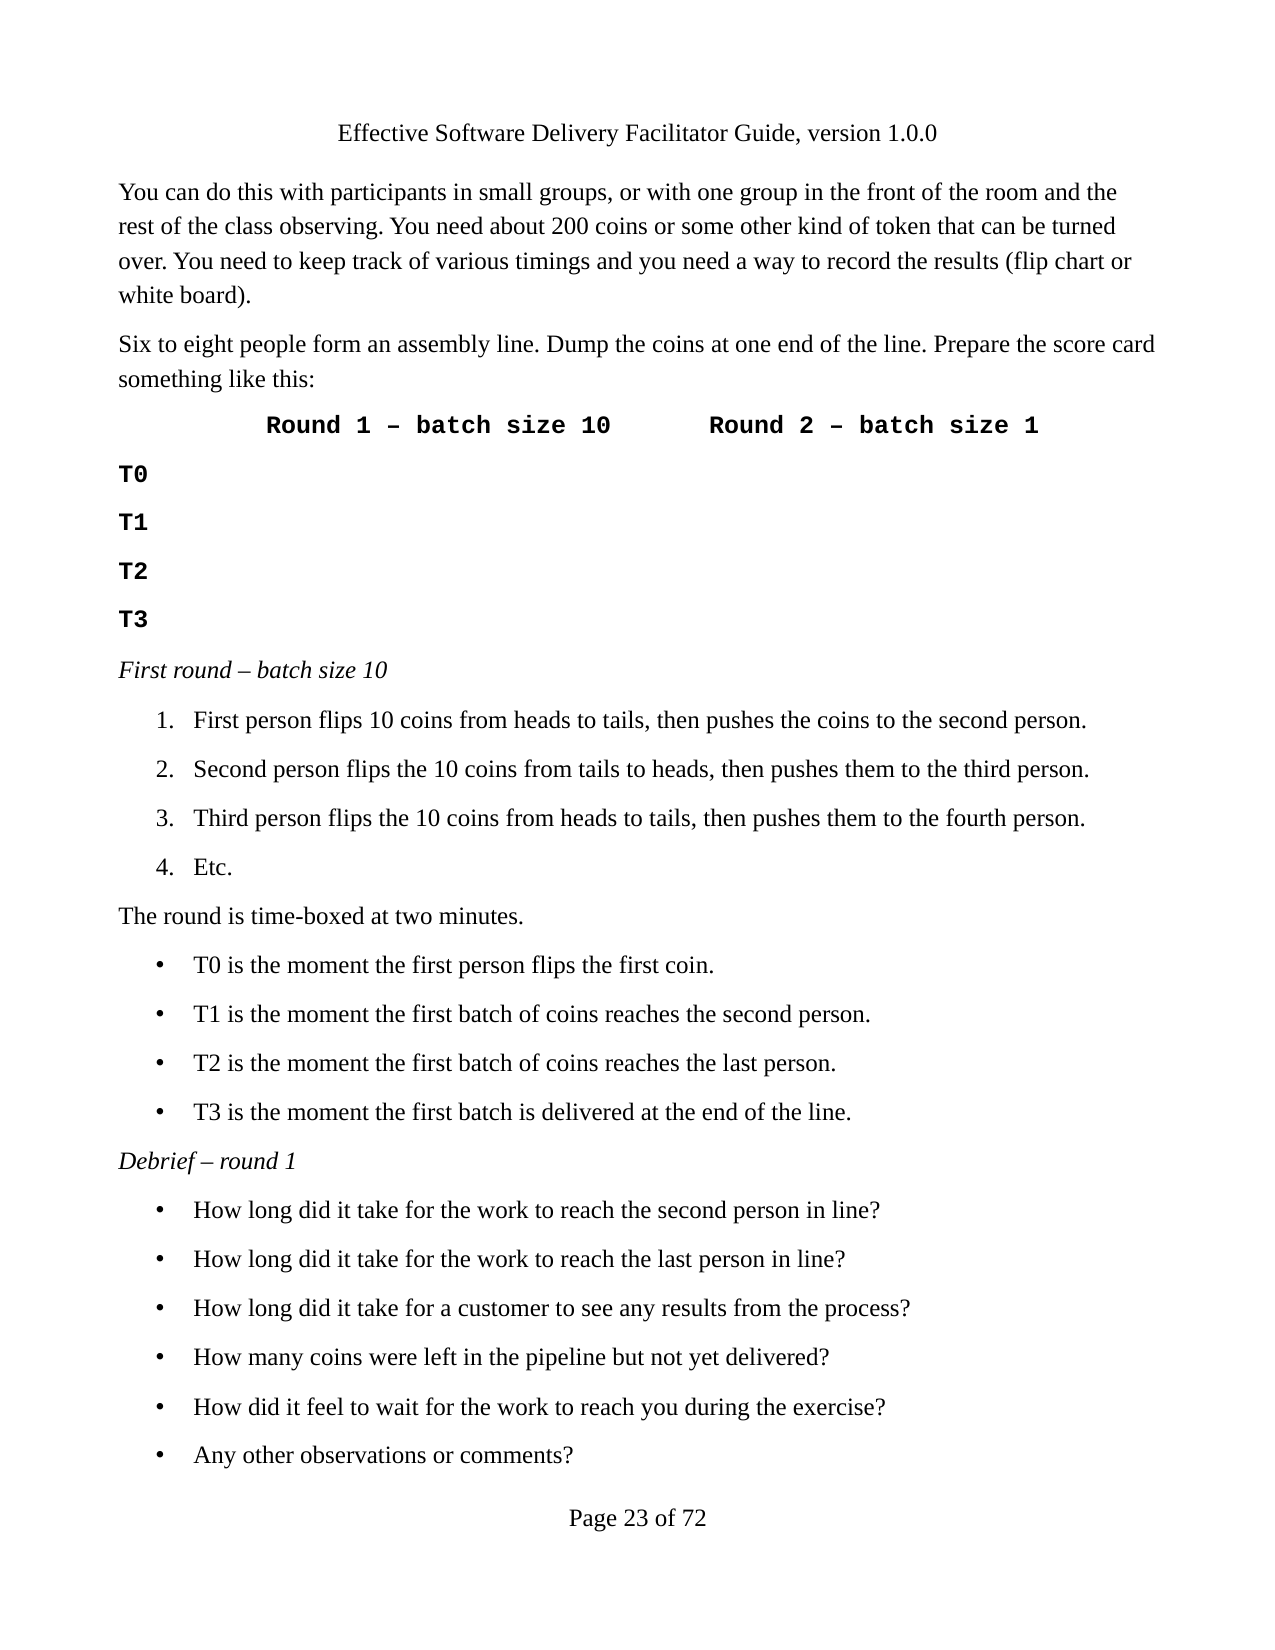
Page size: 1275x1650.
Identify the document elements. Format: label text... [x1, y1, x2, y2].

list T2 is the moment the first batch of coins reaches the last person. [156, 1048, 1157, 1077]
list Third person flips the 10 coins from heads to tails, then pushes them to the fourth person. [156, 803, 1157, 832]
list Second person flips the 10 coins from tails to heads, then pushes them to the third person. [156, 754, 1157, 782]
list How many coins were left in the pipeline but not yet delivered? [156, 1342, 1157, 1371]
list How did it feel to wait for the work to reach you during the exercise? [156, 1392, 1157, 1420]
text The round is time-boxed at two minutes. [118, 901, 1157, 930]
text You can do this with participants in small groups, or with one group in the front of the room and the rest of the class observing. You need about 200 coins or some other kind of token that can be turned over. You need to keep track of various timings and you need a way to record the results (flip chart or white board). [118, 177, 1157, 309]
text Debrief – round 1 [118, 1146, 1157, 1175]
list How long did it take for the work to reach the second person in line? [156, 1195, 1157, 1224]
list Etc. [156, 852, 1157, 881]
text T0 [118, 461, 1157, 490]
list T0 is the moment the first person flips the first coin. [156, 950, 1157, 979]
text Six to eight people form an assembly line. Dump the coins at one end of the line. Prepare the score card something like this: [118, 329, 1157, 393]
list First person flips 10 coins from heads to tails, then pushes the coins to the second person. [156, 705, 1157, 733]
list Any other observations or comments? [156, 1441, 1157, 1469]
list T3 is the moment the first batch is delivered at the end of the line. [156, 1097, 1157, 1126]
list T1 is the moment the first batch of coins reaches the second person. [156, 999, 1157, 1028]
list How long did it take for the work to reach the last person in line? [156, 1244, 1157, 1273]
text Round 1 – batch size 10 Round 2 – batch size 1 [118, 413, 1157, 441]
text T2 [118, 558, 1157, 587]
text T3 [118, 607, 1157, 635]
list How long did it take for a customer to see any results from the process? [156, 1293, 1157, 1322]
text First round – batch size 10 [118, 656, 1157, 684]
text T1 [118, 510, 1157, 538]
